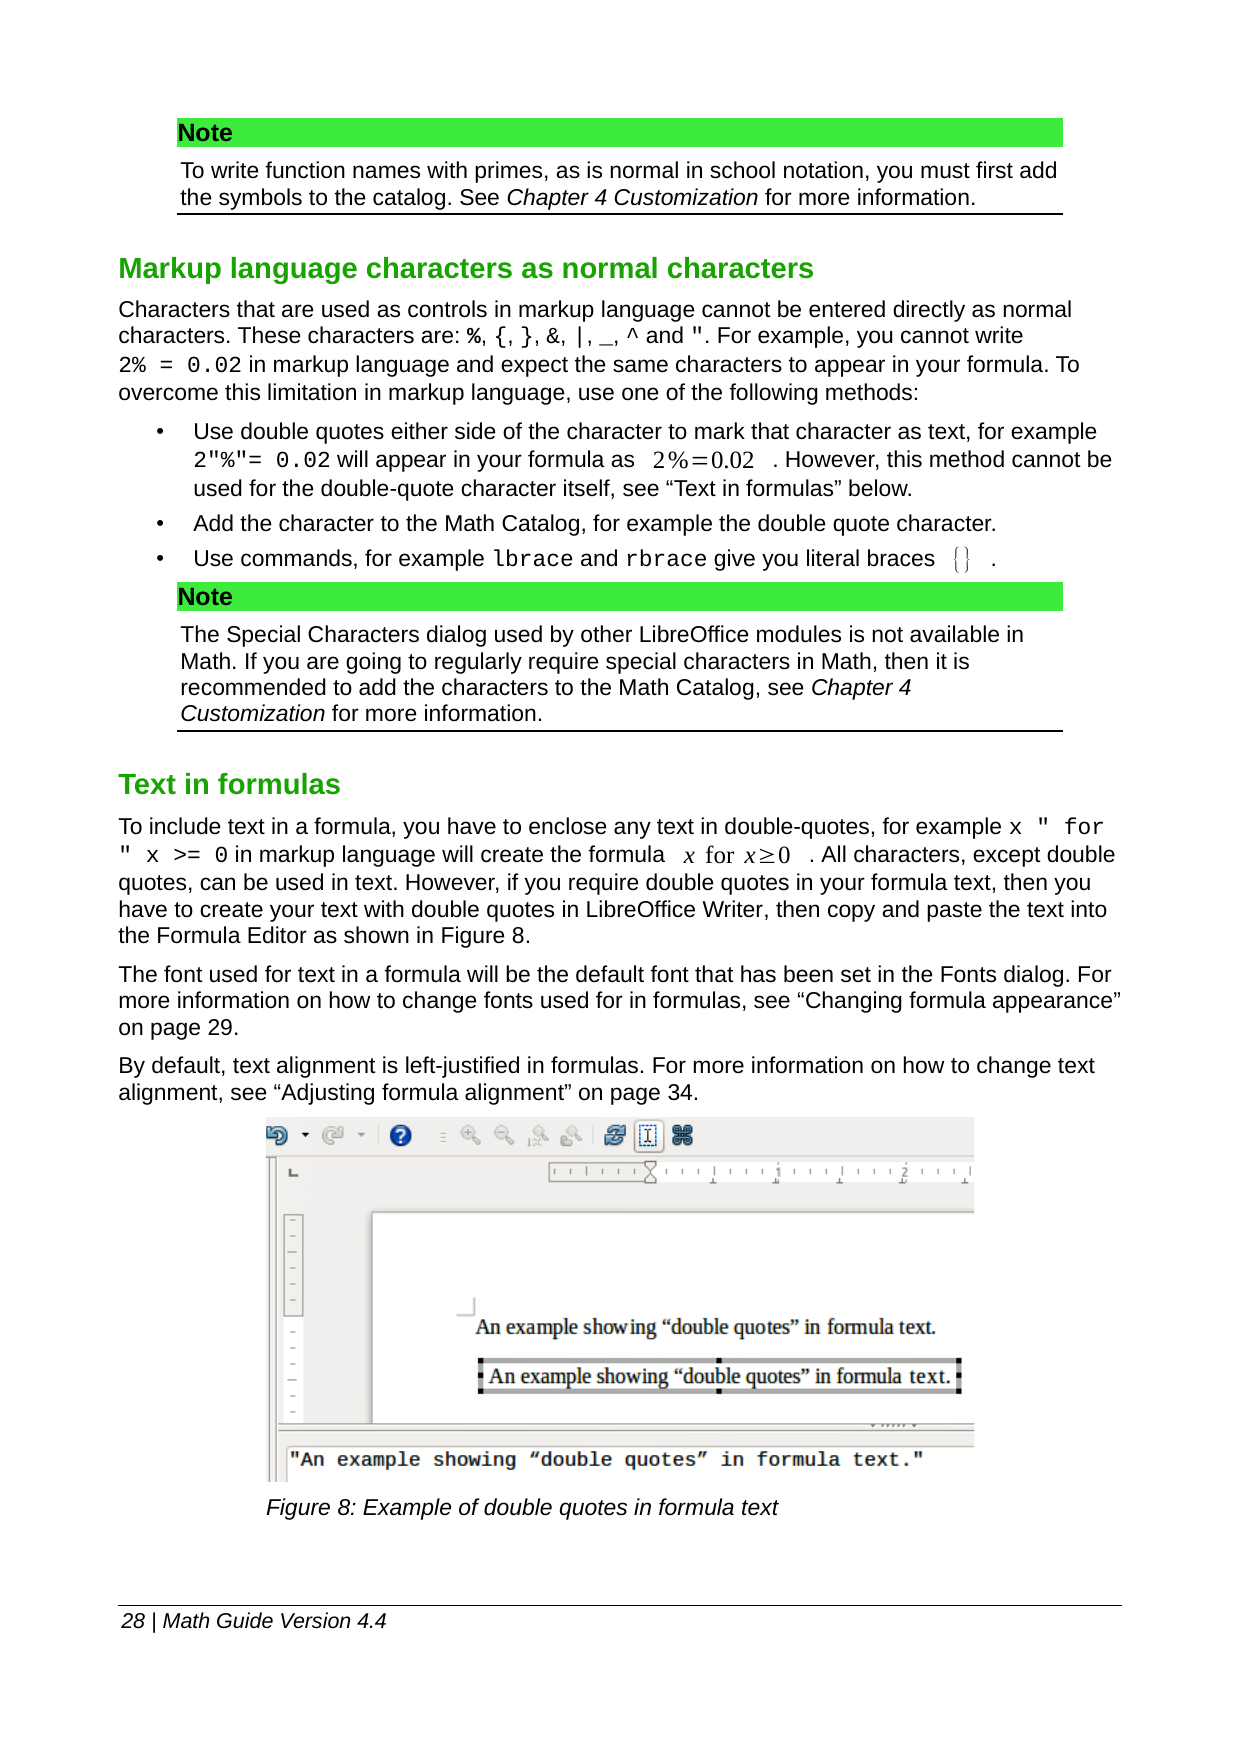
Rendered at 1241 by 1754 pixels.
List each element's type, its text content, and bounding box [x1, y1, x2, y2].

text The Special Characters dialog used by other LibreOffice modules is not available in Math. If you are going to regularly require special characters in Math, then it is recommended to add the characters to the Math Catalog, see Chapter 4 Customization for more information. [177, 618, 1063, 730]
picture [265, 1117, 975, 1482]
text Figure 8: Example of double quotes in formula text [266, 1494, 974, 1520]
subtitle Markup language characters as normal characters [118, 251, 1122, 284]
subtitle Note [177, 582, 1063, 611]
text To include text in a formula, you have to enclose any text in double-quotes, for example x " for " x >= 0 in markup language will create the formula. All characters, except double quotes, can be used in text. However, if you require double quotes in your formula text, then you have to create your text with double quotes in LibreOffice Writer, then copy and paste the text into the Formula Editor as shown in Figure 8. [118, 813, 1122, 948]
text To write function names with primes, as is normal in school notation, you must first add the symbols to the catalog. See Chapter 4 Customization for more information. [177, 154, 1063, 213]
subtitle Text in formulas [118, 767, 1122, 801]
list Use commands, for example lbrace and rbrace give you literal braces. [156, 545, 1122, 573]
text By default, text alignment is left-justified in formulas. For more information on how to change text alignment, see “Adjusting formula alignment” on page 35. [118, 1052, 1122, 1105]
text The font used for text in a formula will be the default font that has been set in the Fonts dialog. For more information on how to change fonts used for in formulas, see “Changing formula appearance” on page 30. [118, 961, 1122, 1040]
subtitle Note [177, 118, 1063, 147]
text Characters that are used as controls in markup language cannot be entered directly as normal characters. These characters are: %, {, }, &, |, _, ^ and ". For example, you cannot write 2% = 0.02 in markup language and expect the same characters to appear in your formula. To overcome this limitation in markup language, use one of the following methods: [118, 296, 1122, 405]
list Use double quotes either side of the character to mark that character as text, for example 2"%"= 0.02 will appear in your formula as. However, this method cannot be used for the double-quote character itself, see “Text in formulas” below. [156, 418, 1122, 501]
list Add the character to the Math Catalog, for example the double quote character. [156, 510, 1122, 536]
